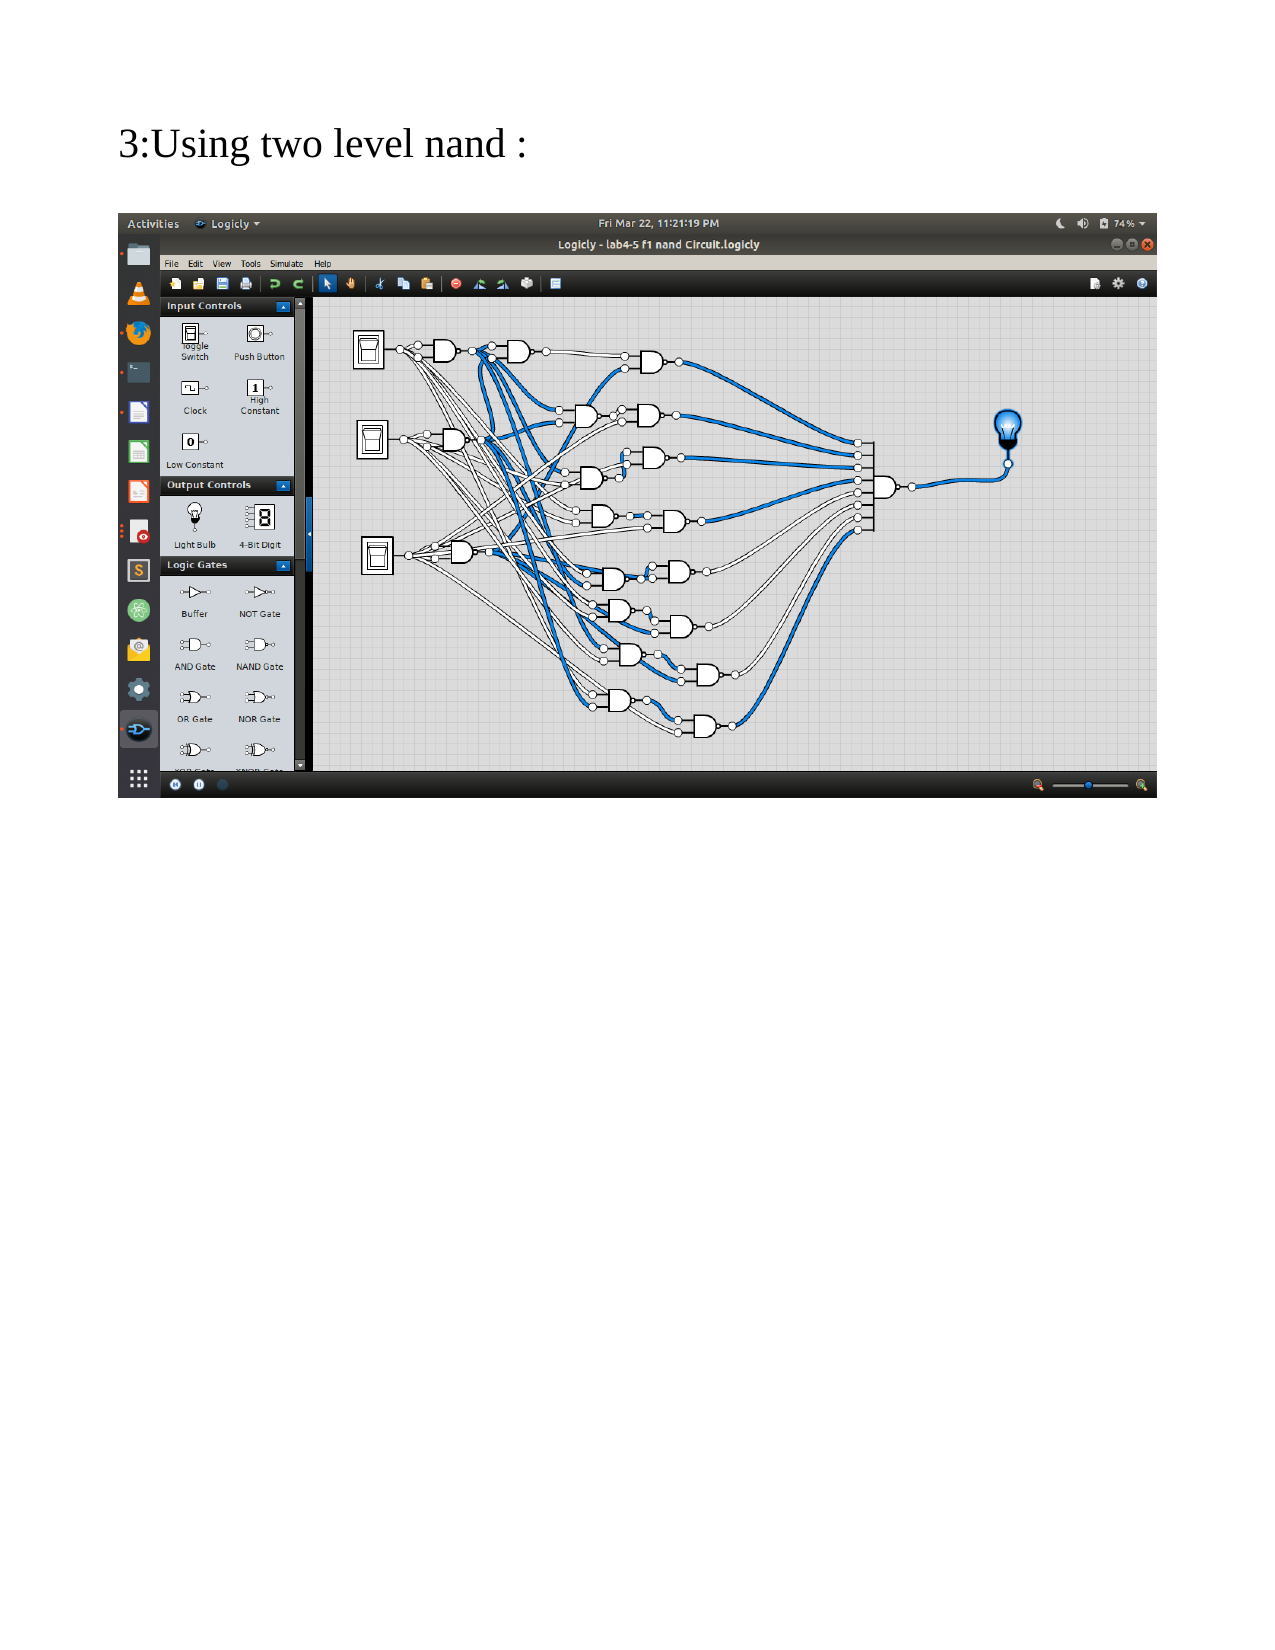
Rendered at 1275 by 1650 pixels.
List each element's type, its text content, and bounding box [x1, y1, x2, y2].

text 3:Using two level nand : [118, 118, 1157, 166]
picture [118, 213, 1157, 798]
